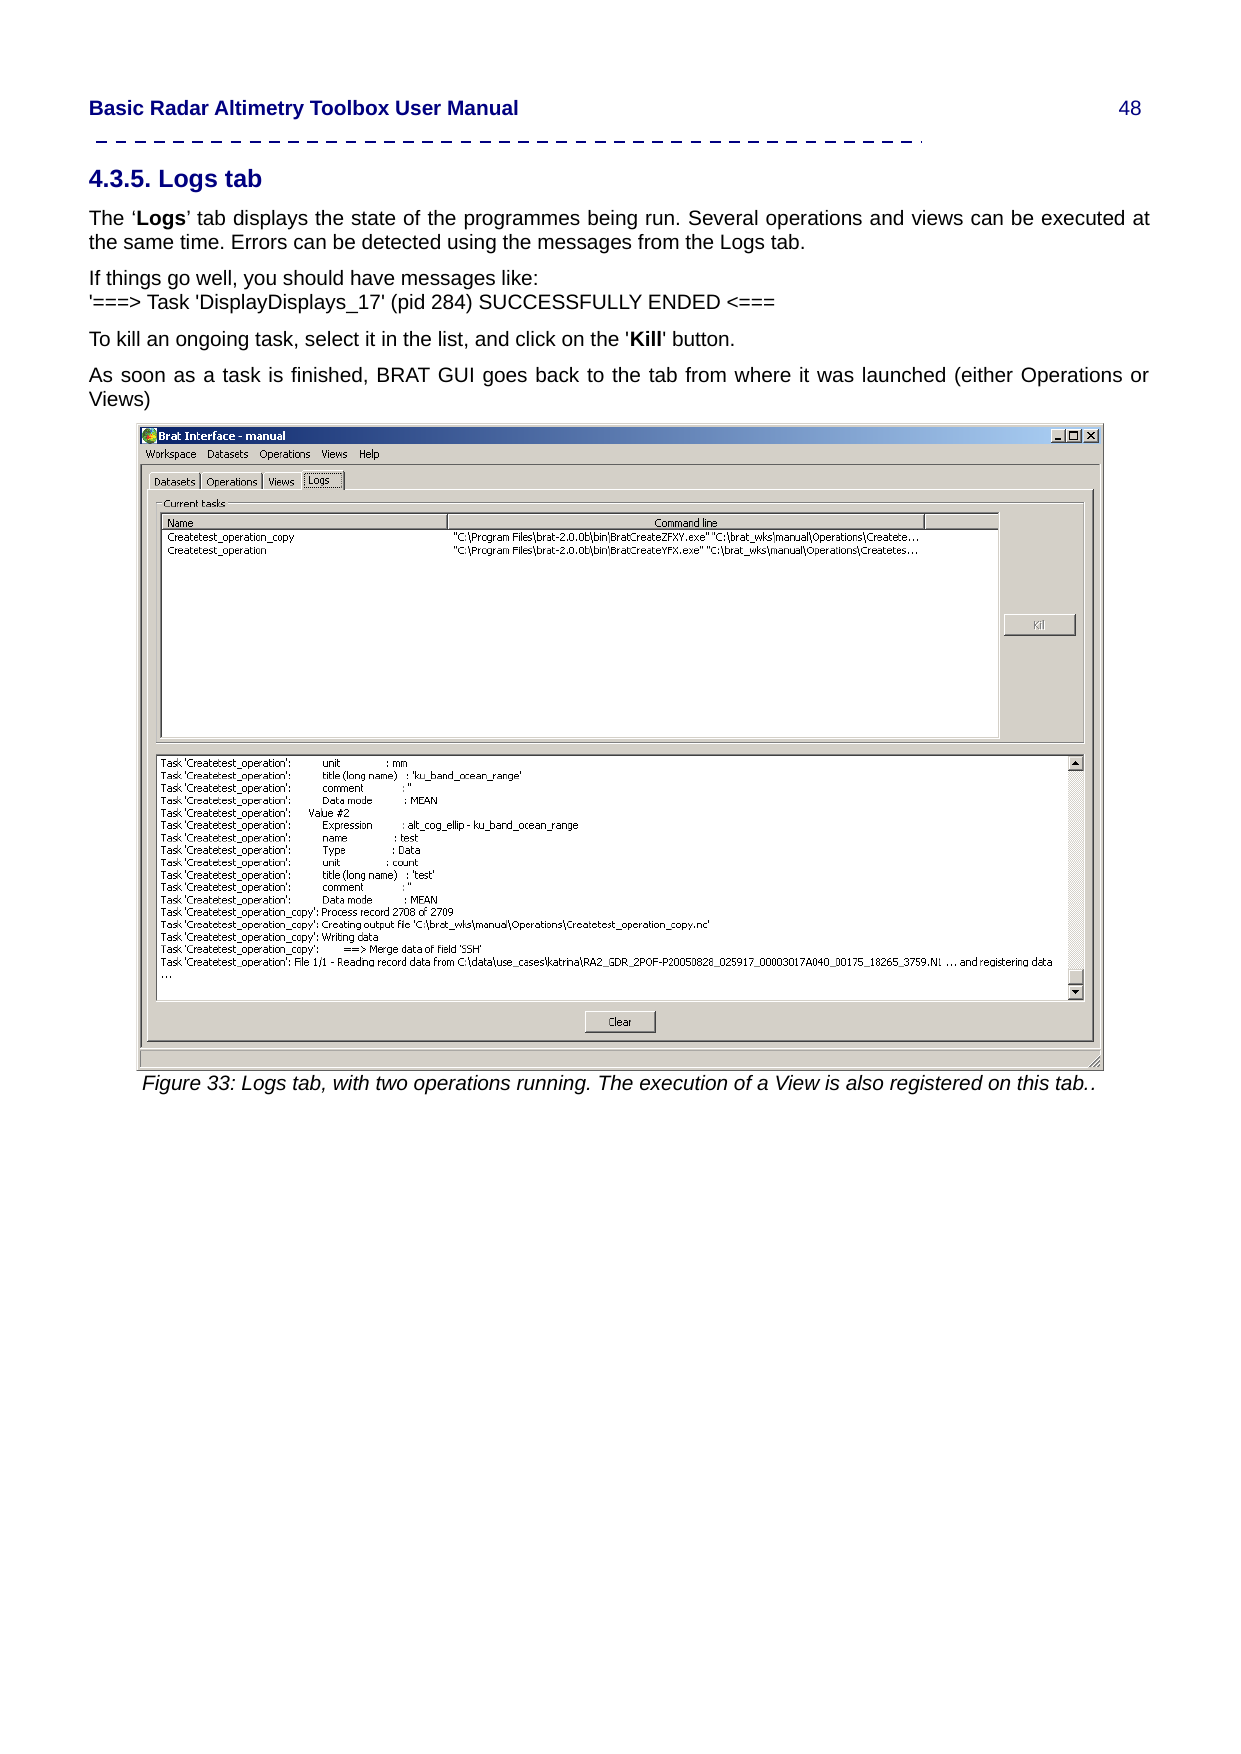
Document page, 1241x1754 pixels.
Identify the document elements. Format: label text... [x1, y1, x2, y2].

text To kill an ongoing task, select it in the list, and click on the 'Kill' button. [88, 326, 1152, 350]
picture [136, 423, 1104, 1071]
text The ‘Logs’ tab displays the state of the programmes being run. Several operations and views can be executed at the same time. Errors can be detected using the messages from the Logs tab. [88, 206, 1152, 253]
text If things go well, you should have messages like: '===> Task 'DisplayDisplays_17' (pid 284) SUCCESSFULLY ENDED <=== [88, 266, 1152, 314]
subtitle Logs tab [88, 164, 1152, 193]
text Figure 33: Logs tab, with two operations running. The execution of a View is also registered on this tab.. [88, 423, 1152, 1094]
text As soon as a task is finished, BRAT GUI goes back to the tab from where it was launched (either Operations or Views) [88, 363, 1152, 411]
